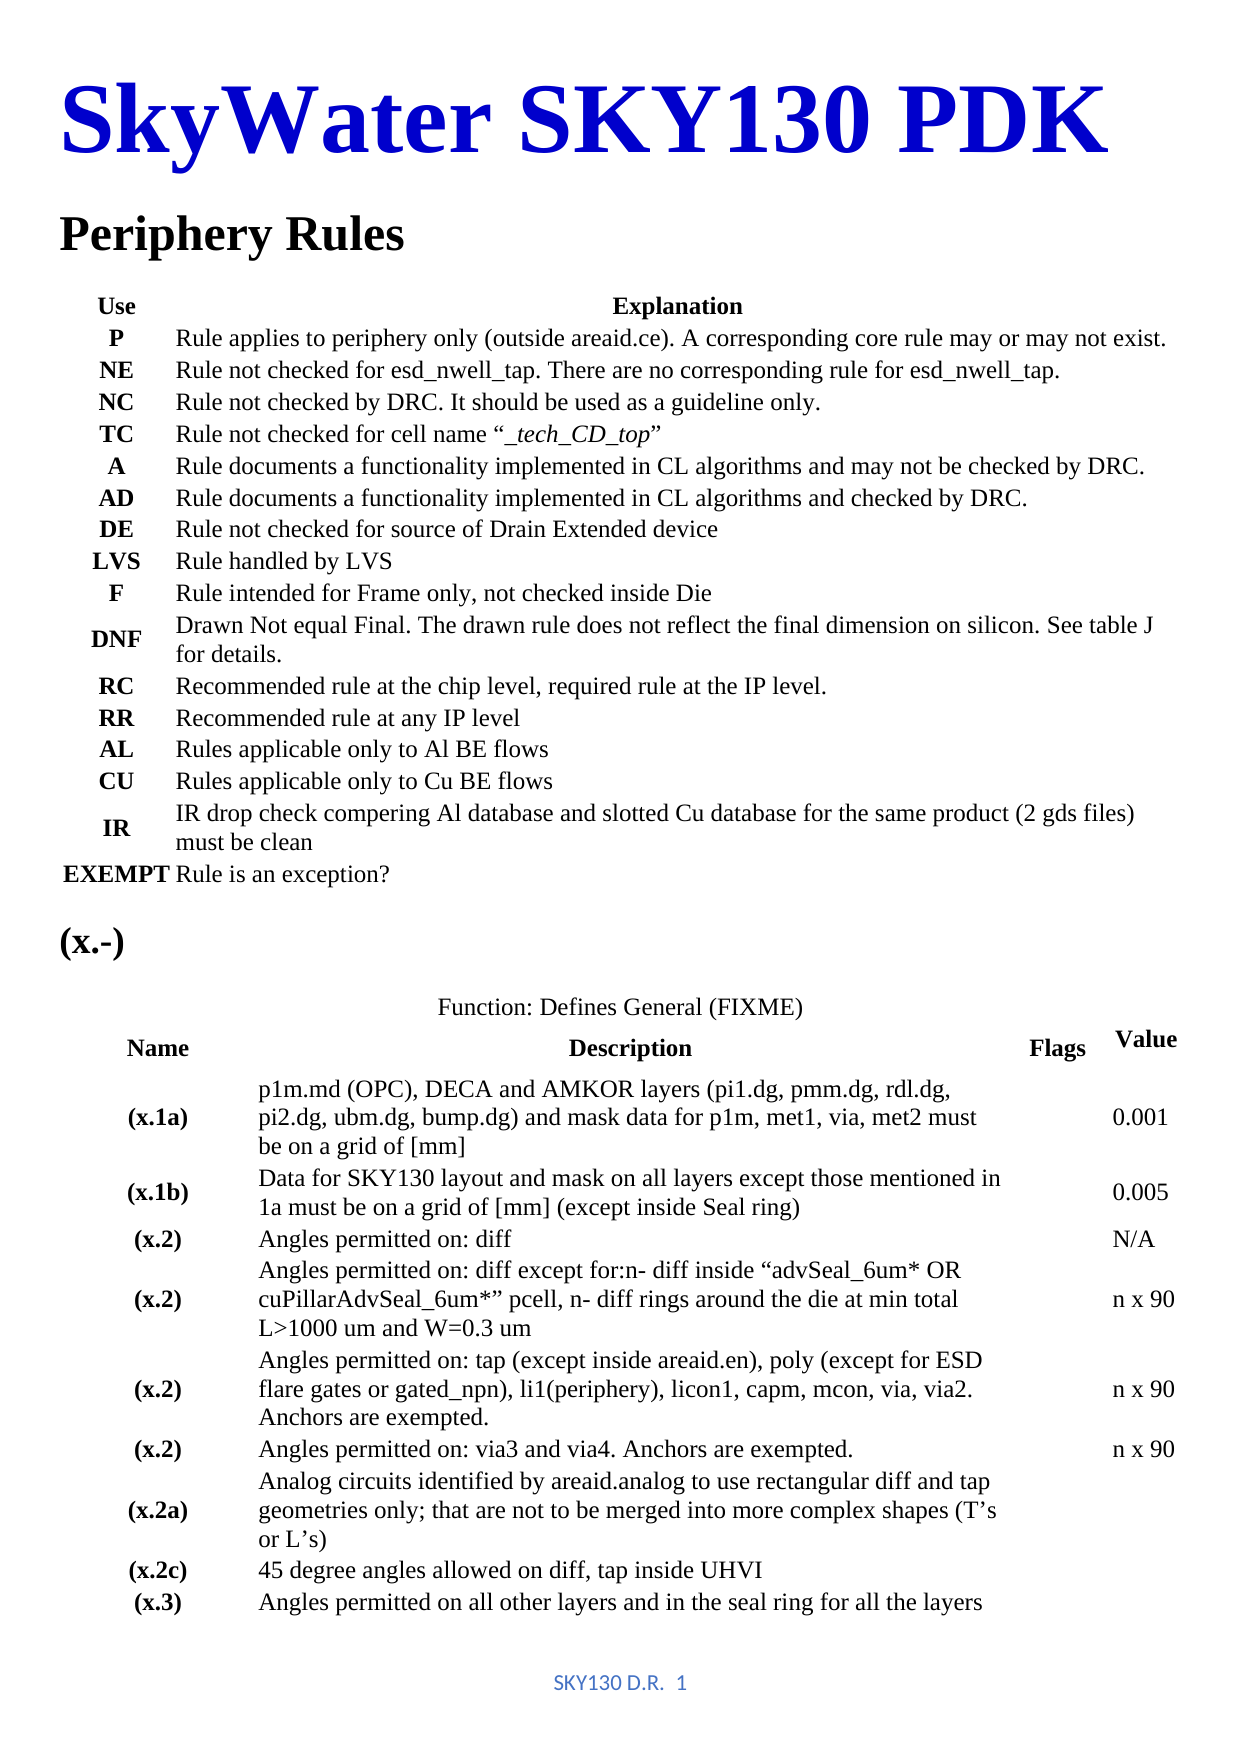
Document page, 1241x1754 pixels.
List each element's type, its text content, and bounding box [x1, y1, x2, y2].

table_cell Drawn Not equal Final. The drawn rule does not reflect the final dimension on silicon. See table J for details. [174, 609, 1181, 669]
table_cell P [59, 322, 174, 354]
table_cell Recommended rule at any IP level [174, 701, 1181, 733]
table_cell Name [59, 1023, 256, 1072]
table_cell Rule not checked for source of Drain Extended device [174, 513, 1181, 545]
table_cell [1111, 1586, 1181, 1618]
table_cell [1005, 1344, 1111, 1433]
table_header Use [59, 290, 174, 322]
table_header Explanation [174, 290, 1181, 322]
table_cell Analog circuits identified by areaid.analog to use rectangular diff and tap geometries only; that are not to be merged into more complex shapes (T’s or L’s) [256, 1465, 1004, 1554]
table_cell IR [59, 797, 174, 857]
table_cell Rule handled by LVS [174, 545, 1181, 577]
table_cell F [59, 577, 174, 609]
table_cell DNF [59, 609, 174, 669]
table_cell 45 degree angles allowed on diff, tap inside UHVI [256, 1554, 1004, 1586]
table_cell (x.2) [59, 1433, 256, 1465]
table_cell IR drop check compering Al database and slotted Cu database for the same product (2 gds files) must be clean [174, 797, 1181, 857]
table_cell [1111, 1465, 1181, 1554]
table_cell Flags [1005, 1023, 1111, 1072]
table_cell DE [59, 513, 174, 545]
table_cell (x.1b) [59, 1162, 256, 1222]
table_cell Rule intended for Frame only, not checked inside Die [174, 577, 1181, 609]
table_cell Rules applicable only to Al BE flows [174, 733, 1181, 765]
table_cell (x.2) [59, 1222, 256, 1254]
table_cell NC [59, 386, 174, 417]
table_cell Rule not checked for esd_nwell_tap. There are no corresponding rule for esd_nwell_tap. [174, 354, 1181, 386]
table_cell RC [59, 669, 174, 701]
table_cell (x.2) [59, 1254, 256, 1343]
table_cell (x.3) [59, 1586, 256, 1618]
table_cell NE [59, 354, 174, 386]
table_cell [1005, 1433, 1111, 1465]
table_cell n x 90 [1111, 1344, 1181, 1433]
table_cell [1005, 1554, 1111, 1586]
table_cell LVS [59, 545, 174, 577]
text SkyWater SKY130 PDK [59, 59, 1181, 174]
table_cell Rule documents a functionality implemented in CL algorithms and may not be checked by DRC. [174, 449, 1181, 481]
table_cell Recommended rule at the chip level, required rule at the IP level. [174, 669, 1181, 701]
table_cell [1005, 1072, 1111, 1162]
table_cell A [59, 449, 174, 481]
table_cell Rule is an exception? [174, 858, 1181, 889]
table_cell [1005, 1586, 1111, 1618]
table_cell TC [59, 418, 174, 449]
table_cell [1005, 1465, 1111, 1554]
table_cell p1m.md (OPC), DECA and AMKOR layers (pi1.dg, pmm.dg, rdl.dg, pi2.dg, ubm.dg, bump.dg) and mask data for p1m, met1, via, met2 must be on a grid of [mm] [256, 1072, 1004, 1162]
table_cell Rule not checked for cell name “_tech_CD_top” [174, 418, 1181, 449]
table_cell Angles permitted on: tap (except inside areaid.en), poly (except for ESD flare gates or gated_npn), li1(periphery), licon1, capm, mcon, via, via2. Anchors are exempted. [256, 1344, 1004, 1433]
table_cell (x.2a) [59, 1465, 256, 1554]
table_cell Angles permitted on: diff except for:n- diff inside “advSeal_6um* OR cuPillarAdvSeal_6um*” pcell, n- diff rings around the die at min total L>1000 um and W=0.3 um [256, 1254, 1004, 1343]
table_cell Rule applies to periphery only (outside areaid.ce). A corresponding core rule may or may not exist. [174, 322, 1181, 354]
table_cell AD [59, 481, 174, 513]
table_cell Rules applicable only to Cu BE flows [174, 765, 1181, 797]
table_cell Angles permitted on: via3 and via4. Anchors are exempted. [256, 1433, 1004, 1465]
table_cell Description [256, 1023, 1004, 1072]
table_cell [1111, 1554, 1181, 1586]
table_cell 0.005 [1111, 1162, 1181, 1222]
table_cell 0.001 [1111, 1072, 1181, 1162]
table_cell [1005, 1222, 1111, 1254]
table_cell Angles permitted on all other layers and in the seal ring for all the layers [256, 1586, 1004, 1618]
table_cell AL [59, 733, 174, 765]
table_cell (x.2) [59, 1344, 256, 1433]
table_cell [1005, 1254, 1111, 1343]
table_cell [1005, 1162, 1111, 1222]
table_cell (x.1a) [59, 1072, 256, 1162]
table_cell n x 90 [1111, 1254, 1181, 1343]
subtitle Periphery Rules [59, 203, 1181, 261]
table_cell N/A [1111, 1222, 1181, 1254]
table_cell Data for SKY130 layout and mask on all layers except those mentioned in 1a must be on a grid of [mm] (except inside Seal ring) [256, 1162, 1004, 1222]
table_cell Angles permitted on: diff [256, 1222, 1004, 1254]
subtitle (x.-) [59, 918, 1181, 962]
table_cell Rule not checked by DRC. It should be used as a guideline only. [174, 386, 1181, 417]
table_cell Value [1111, 1023, 1181, 1072]
table_cell n x 90 [1111, 1433, 1181, 1465]
table_header Function: Defines General (FIXME) [59, 991, 1181, 1023]
table_cell RR [59, 701, 174, 733]
table_cell CU [59, 765, 174, 797]
table_cell Rule documents a functionality implemented in CL algorithms and checked by DRC. [174, 481, 1181, 513]
table_cell EXEMPT [59, 858, 174, 889]
table_cell (x.2c) [59, 1554, 256, 1586]
